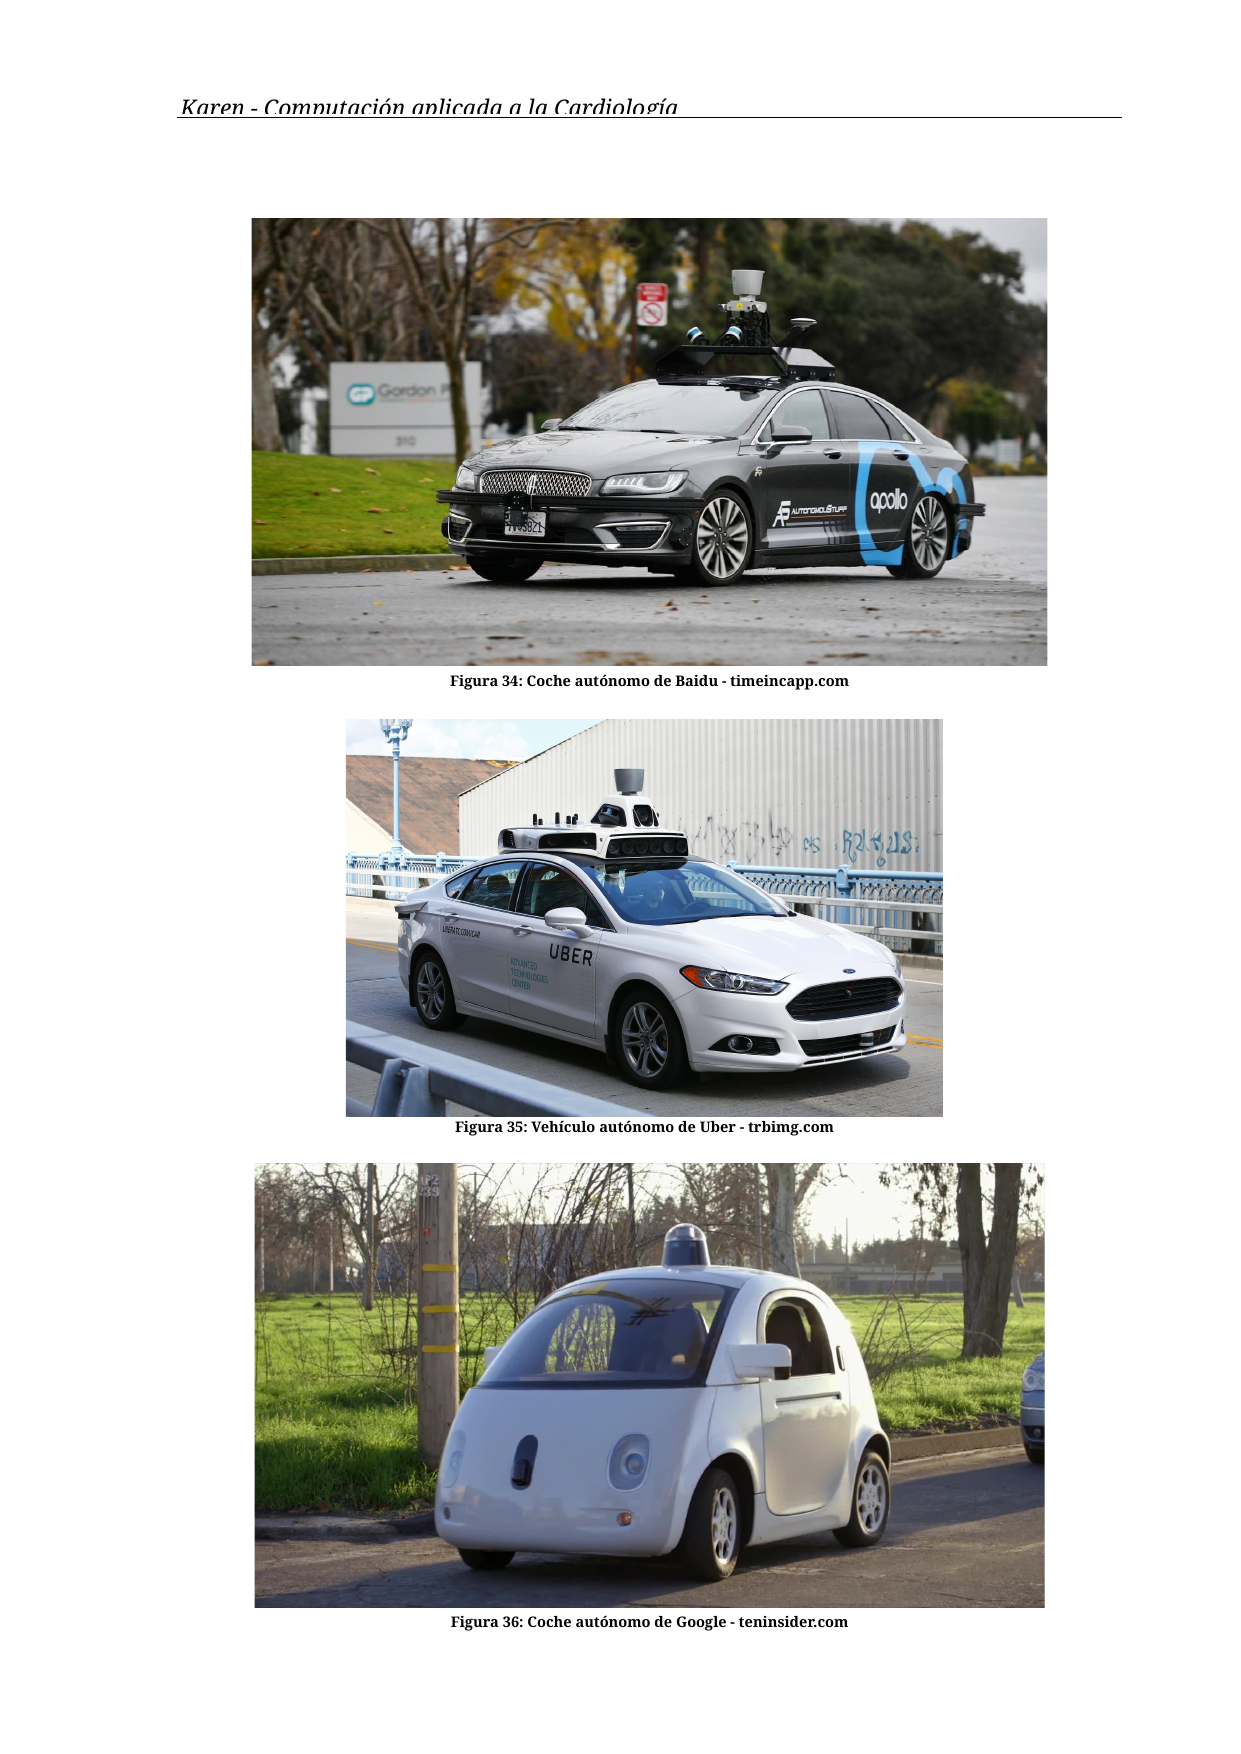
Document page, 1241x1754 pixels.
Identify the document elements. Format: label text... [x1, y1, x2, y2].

text Figura 35: Vehículo autónomo de Uber - trbimg.com [346, 1117, 943, 1137]
text Figura 34: Coche autónomo de Baidu - timeincapp.com [252, 666, 1047, 690]
text Figura 36: Coche autónomo de Google - teninsider.com [254, 1608, 1045, 1632]
picture [345, 719, 943, 1117]
picture [251, 218, 1048, 666]
picture [254, 1163, 1045, 1608]
